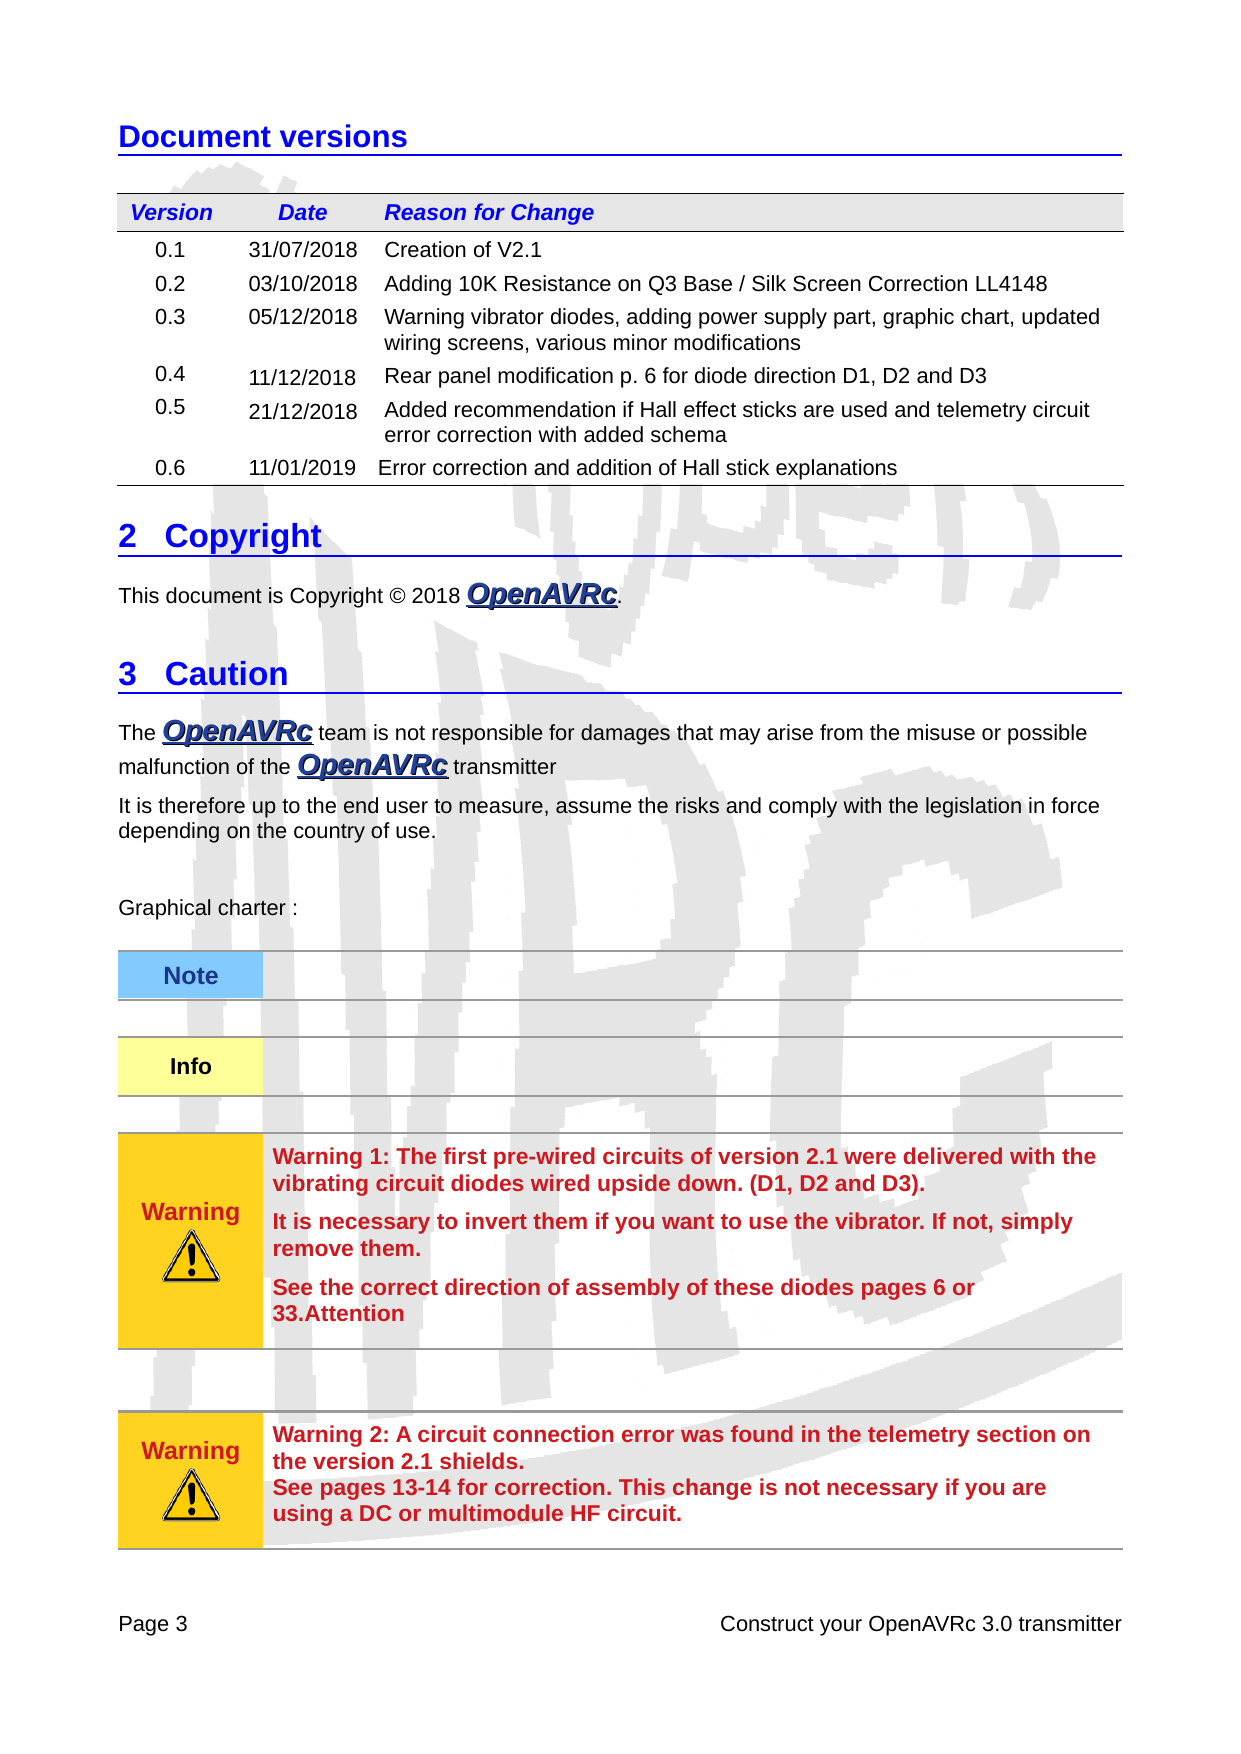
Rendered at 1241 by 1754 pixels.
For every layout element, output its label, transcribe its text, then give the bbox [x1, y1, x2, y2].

text Graphical charter : [118, 894, 1122, 920]
table_cell Creation of V2.1 Adding 10K Resistance on Q3 Base / Silk Screen Correction LL4148 Warning vibrator diodes, adding power supply part, graphic chart, updated wiring screens, various minor modifications Rear panel modification p. 6 for diode direction D1, D2 and D3 Added recommendation if Hall effect sticks are used and telemetry circuit error correction with added schema Error correction and addition of Hall stick explanations [372, 232, 1123, 484]
table_header [264, 1038, 1122, 1095]
subtitle Document versions [118, 118, 1122, 154]
text This document is Copyright © 2018 OpenAVRc. [118, 576, 1122, 609]
text The OpenAVRc team is not responsible for damages that may arise from the misuse or possible malfunction of the OpenAVRc transmitter [118, 713, 1122, 780]
table_cell 0.1 0.2 0.3 0.4 0.5 0.6 [117, 232, 236, 484]
table_header Version [117, 194, 236, 231]
text It is therefore up to the end user to measure, assume the risks and comply with the legislation in force depending on the country of use. [118, 793, 1122, 843]
table_cell 31/07/2018 03/10/2018 05/12/2018 11/12/2018 21/12/2018 11/01/2019 [236, 232, 372, 484]
table_header [264, 952, 1122, 998]
table_header Warning [118, 1134, 263, 1348]
table_header Note [118, 952, 263, 998]
subtitle 3 Caution [118, 654, 1122, 692]
table_header Info [118, 1038, 263, 1095]
table_header Warning 1: The first pre-wired circuits of version 2.1 were delivered with the vibrating circuit diodes wired upside down. (D1, D2 and D3). It is necessary to invert them if you want to use the vibrator. If not, simply remove them. See the correct direction of assembly of these diodes pages 6 or 33.Attention [264, 1134, 1122, 1348]
table_header Reason for Change [372, 194, 1123, 231]
table_header Date [236, 194, 372, 231]
picture [158, 1464, 224, 1525]
subtitle 2 Copyright [118, 517, 1122, 555]
table_header Warning 2: A circuit connection error was found in the telemetry section on the version 2.1 shields. See pages 13-14 for correction. This change is not necessary if you are using a DC or multimodule HF circuit. [264, 1413, 1122, 1548]
picture [158, 1225, 224, 1286]
table_header Warning [118, 1413, 263, 1548]
